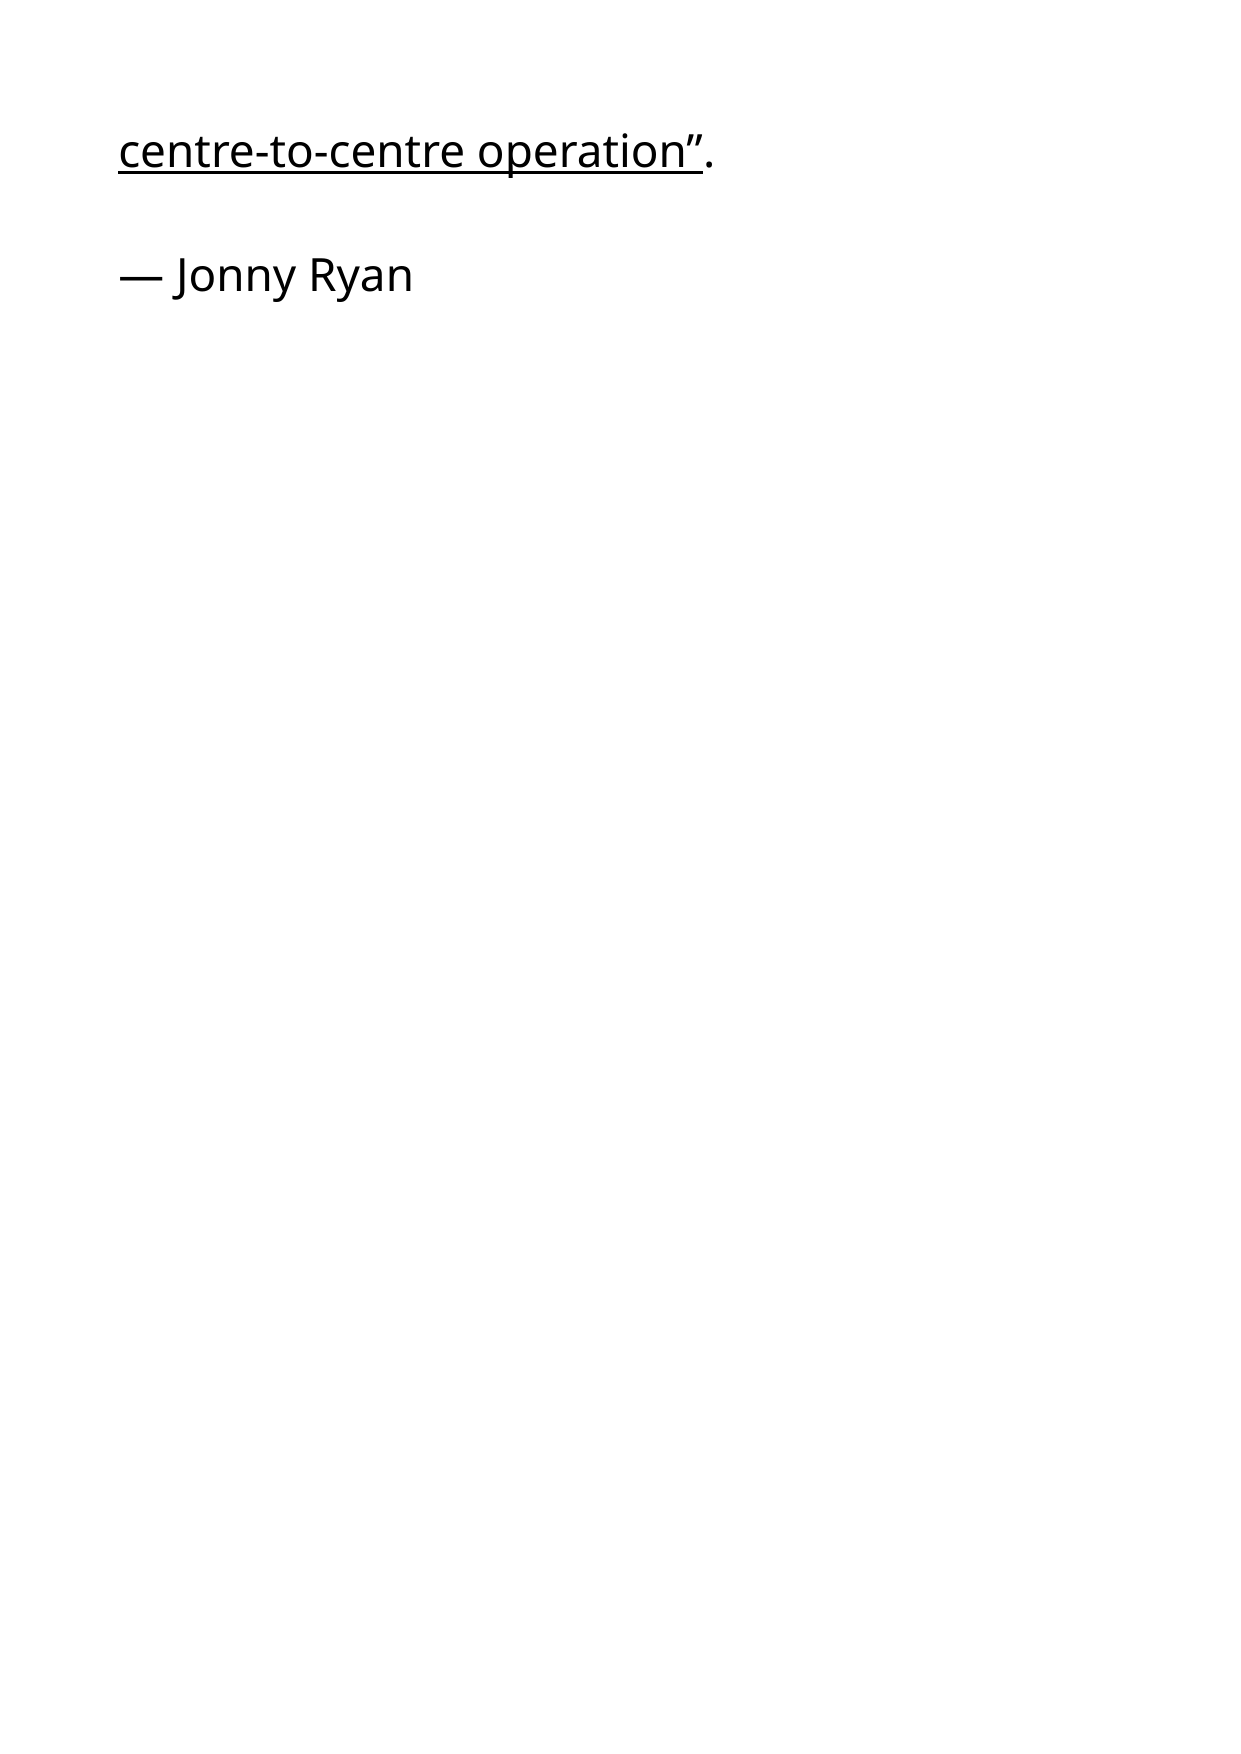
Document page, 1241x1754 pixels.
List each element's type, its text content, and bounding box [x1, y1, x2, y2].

text — Jonny Ryan [118, 243, 1122, 305]
text centre-to-centre operation”. [118, 118, 1122, 181]
